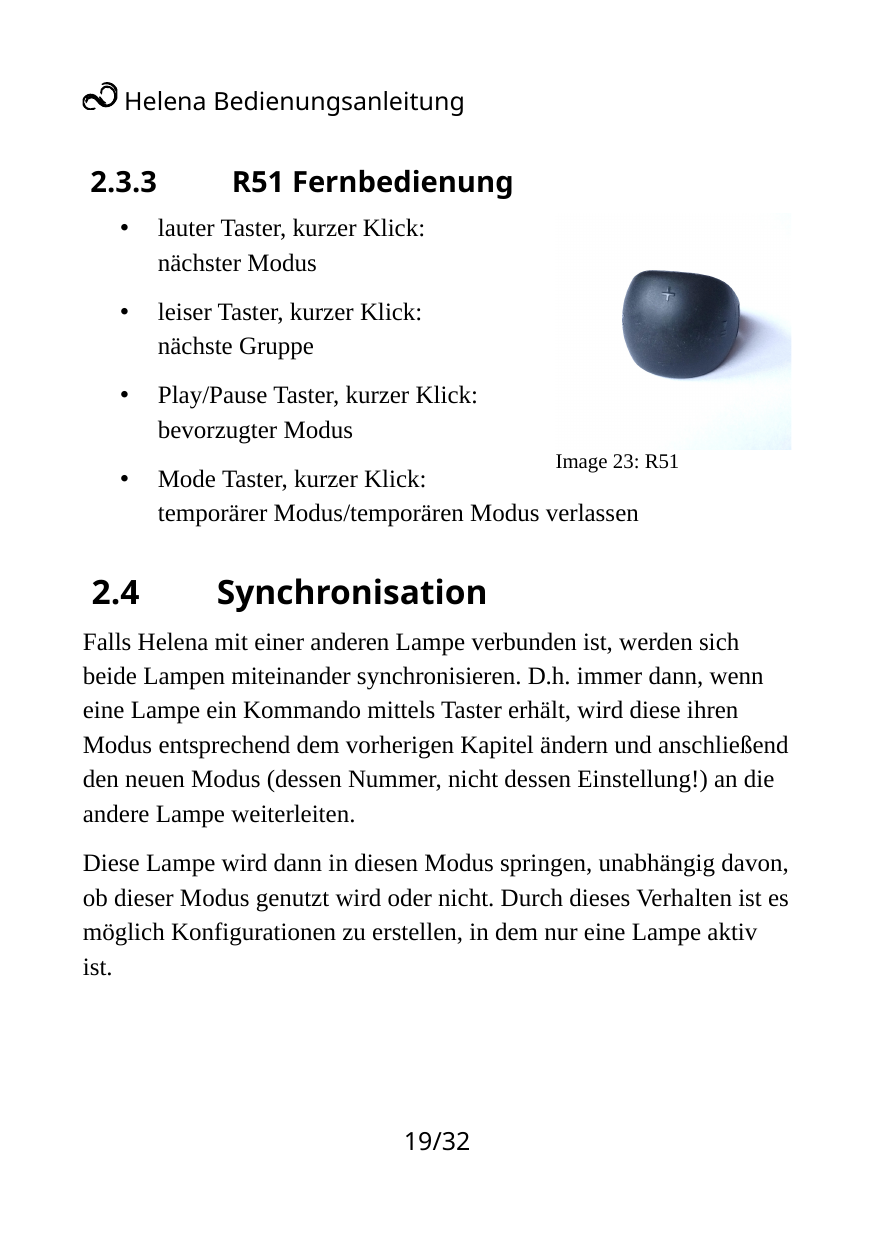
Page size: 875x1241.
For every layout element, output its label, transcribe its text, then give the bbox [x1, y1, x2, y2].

subtitle R51 Fernbedienung [83, 161, 791, 201]
list lauter Taster, kurzer Klick: nächster Modus [120, 213, 555, 277]
list Image 23: R51 [555, 450, 791, 473]
list leiser Taster, kurzer Klick: nächste Gruppe [120, 297, 555, 360]
subtitle Synchronisation [83, 568, 791, 614]
picture [555, 213, 792, 450]
text Diese Lampe wird dann in diesen Modus springen, unabhängig davon, ob dieser Modus genutzt wird oder nicht. Durch dieses Verhalten ist es möglich Konfigurationen zu erstellen, in dem nur eine Lampe aktiv ist. [83, 848, 791, 980]
text Falls Helena mit einer anderen Lampe verbunden ist, werden sich beide Lampen miteinander synchronisieren. D.h. immer dann, wenn eine Lampe ein Kommando mittels Taster erhält, wird diese ihren Modus entsprechend dem vorherigen Kapitel ändern und anschließend den neuen Modus (dessen Nummer, nicht dessen Einstellung!) an die andere Lampe weiterleiten. [83, 627, 791, 828]
list Play/Pause Taster, kurzer Klick: bevorzugter Modus [120, 381, 555, 444]
list Mode Taster, kurzer Klick: temporärer Modus/temporären Modus verlassen [120, 464, 791, 527]
